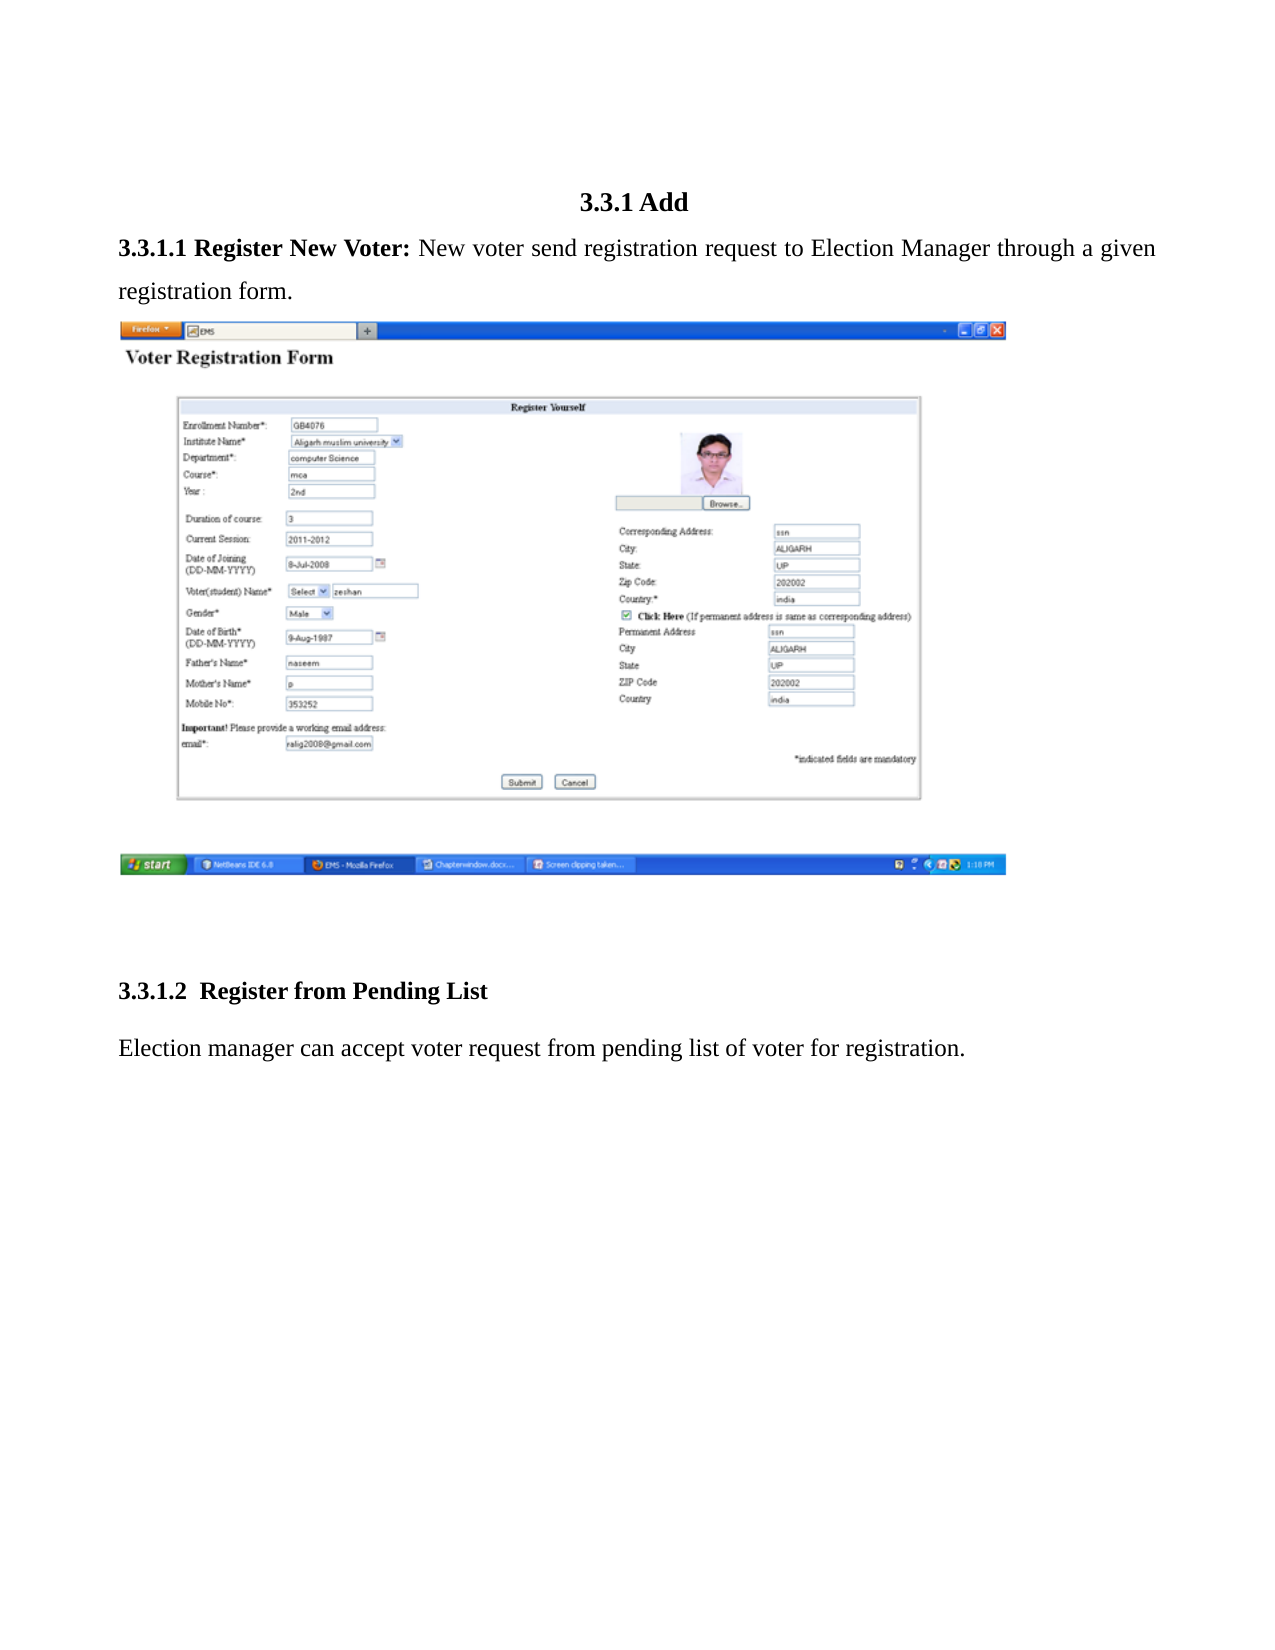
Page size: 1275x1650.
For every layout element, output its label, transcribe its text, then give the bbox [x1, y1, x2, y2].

picture [118, 319, 1093, 947]
text Election manager can accept voter request from pending list of voter for registration. [118, 1033, 1157, 1062]
text 3.3.1 Add [118, 186, 1157, 217]
text 3.3.1.2 Register from Pending List [118, 976, 1157, 1004]
text 3.3.1.1 Register New Voter: New voter send registration request to Election Manager through a given registration form. [118, 233, 1157, 305]
